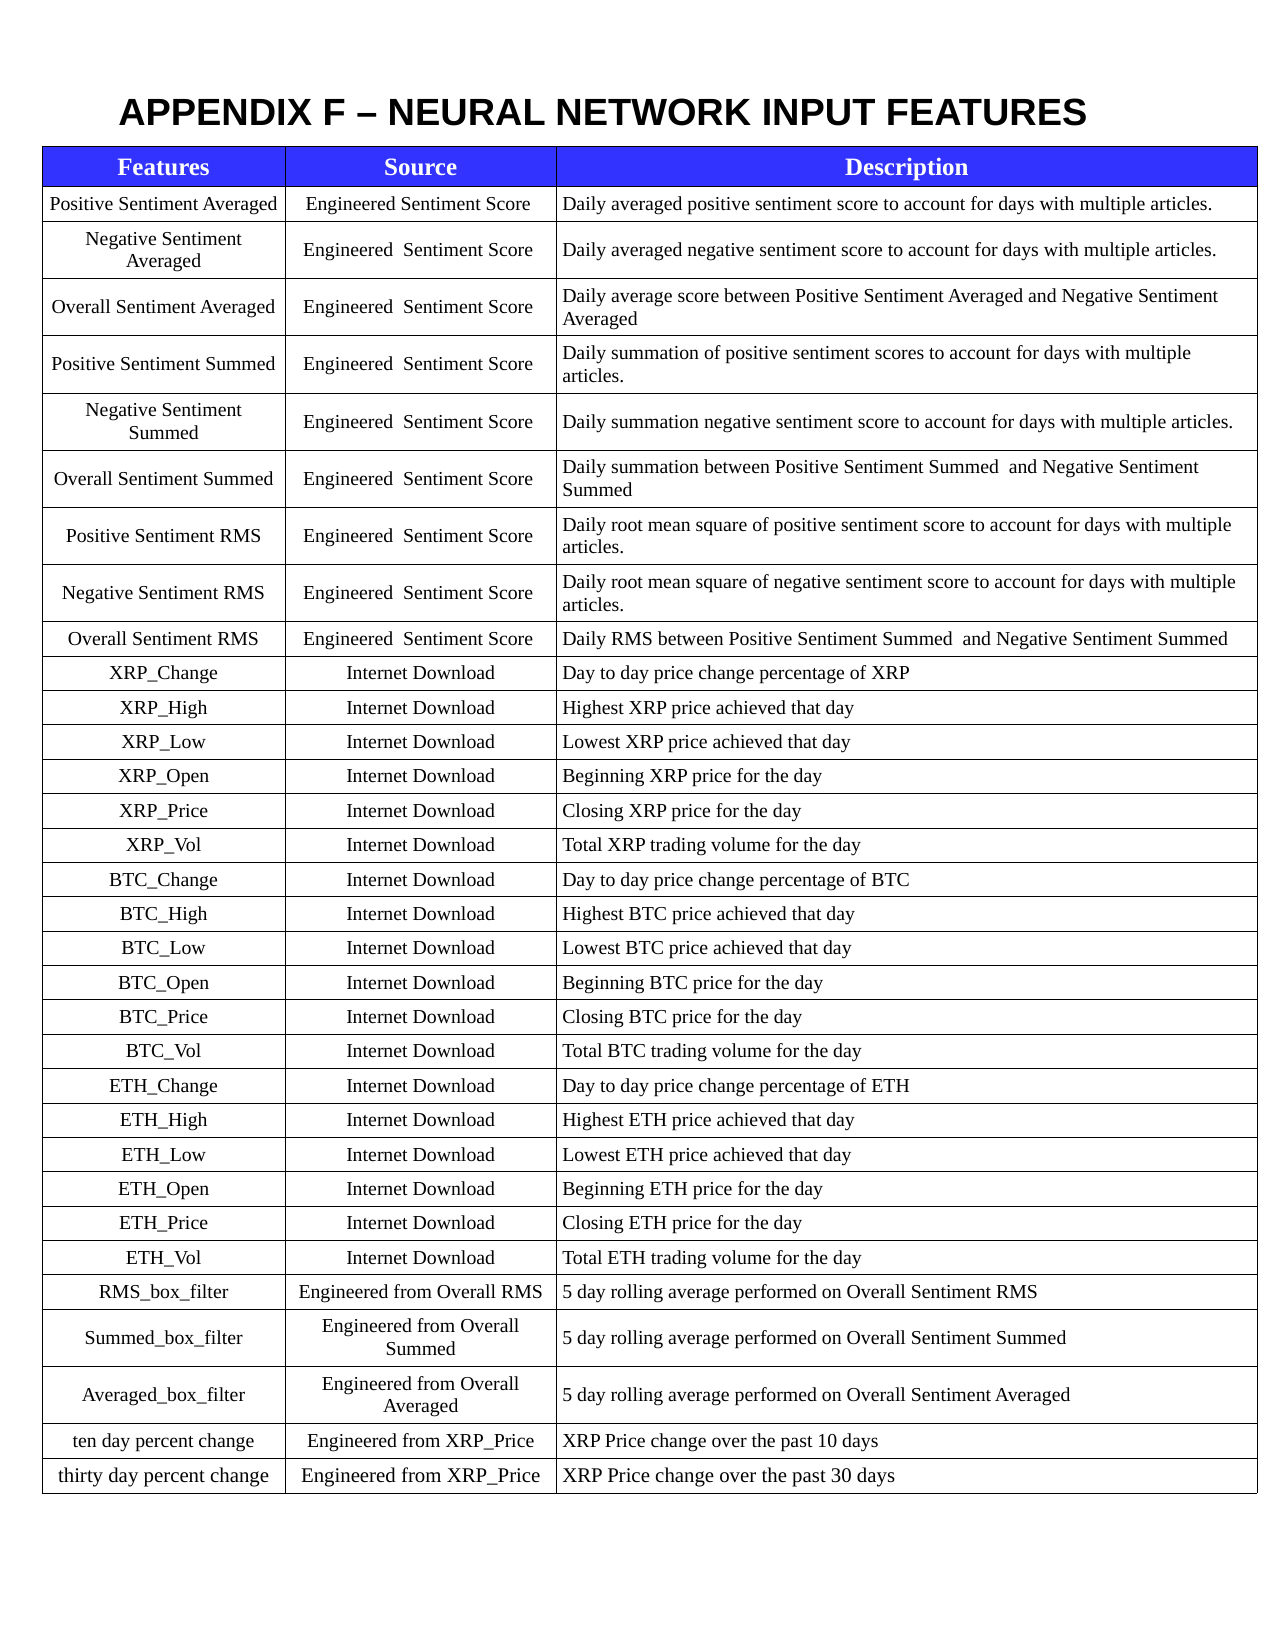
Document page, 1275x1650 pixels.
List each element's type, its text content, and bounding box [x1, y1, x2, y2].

table_cell BTC_Price [43, 1000, 285, 1034]
table_cell Internet Download [286, 829, 556, 862]
table_cell XRP_Price [43, 794, 285, 827]
table_cell XRP_Change [43, 657, 285, 690]
table_cell Engineered Sentiment Score [286, 508, 556, 564]
table_cell Positive Sentiment Summed [43, 336, 285, 392]
table_cell Beginning BTC price for the day [557, 966, 1257, 999]
table_cell Highest XRP price achieved that day [557, 691, 1257, 724]
table_cell Lowest ETH price achieved that day [557, 1138, 1257, 1171]
table_cell Engineered from XRP_Price [286, 1459, 556, 1493]
table_cell Daily RMS between Positive Sentiment Summed and Negative Sentiment Summed [557, 622, 1257, 656]
table_cell BTC_Change [43, 863, 285, 896]
table_cell Closing XRP price for the day [557, 794, 1257, 827]
table_cell ETH_Change [43, 1069, 285, 1102]
table_cell BTC_High [43, 897, 285, 931]
table_cell Engineered Sentiment Score [286, 187, 556, 221]
table_cell ETH_Low [43, 1138, 285, 1171]
table_cell Engineered from Overall RMS [286, 1275, 556, 1309]
table_cell Positive Sentiment Averaged [43, 187, 285, 221]
table_cell BTC_Vol [43, 1035, 285, 1068]
table_cell Beginning XRP price for the day [557, 760, 1257, 793]
table_cell Beginning ETH price for the day [557, 1172, 1257, 1206]
table_cell Engineered Sentiment Score [286, 222, 556, 278]
table_cell Positive Sentiment RMS [43, 508, 285, 564]
table_cell Day to day price change percentage of ETH [557, 1069, 1257, 1102]
table_cell ETH_Price [43, 1207, 285, 1240]
table_cell Daily summation between Positive Sentiment Summed and Negative Sentiment Summed [557, 451, 1257, 507]
table_cell Day to day price change percentage of BTC [557, 863, 1257, 896]
table_cell Total XRP trading volume for the day [557, 829, 1257, 862]
table_cell Negative Sentiment Summed [43, 394, 285, 449]
table_cell ten day percent change [43, 1424, 285, 1457]
subtitle APPENDIX F – NEURAL NETWORK INPUT FEATURES [118, 90, 1157, 134]
table_cell Internet Download [286, 932, 556, 965]
table_cell Summed_box_filter [43, 1310, 285, 1366]
table_cell Total BTC trading volume for the day [557, 1035, 1257, 1068]
table_cell Engineered Sentiment Score [286, 394, 556, 449]
table_cell Day to day price change percentage of XRP [557, 657, 1257, 690]
table_cell Highest ETH price achieved that day [557, 1104, 1257, 1137]
table_header Description [557, 147, 1257, 186]
table_cell Internet Download [286, 1035, 556, 1068]
table_cell 5 day rolling average performed on Overall Sentiment Summed [557, 1310, 1257, 1366]
table_cell Closing BTC price for the day [557, 1000, 1257, 1034]
table_cell ETH_Vol [43, 1241, 285, 1274]
table_cell Engineered from Overall Averaged [286, 1367, 556, 1423]
table_cell Internet Download [286, 1172, 556, 1206]
table_cell 5 day rolling average performed on Overall Sentiment Averaged [557, 1367, 1257, 1423]
table_cell XRP Price change over the past 10 days [557, 1424, 1257, 1457]
table_cell ETH_Open [43, 1172, 285, 1206]
table_cell Total ETH trading volume for the day [557, 1241, 1257, 1274]
table_cell thirty day percent change [43, 1459, 285, 1493]
table_cell ETH_High [43, 1104, 285, 1137]
table_cell Internet Download [286, 760, 556, 793]
table_cell Daily summation negative sentiment score to account for days with multiple articles. [557, 394, 1257, 449]
table_cell Internet Download [286, 1000, 556, 1034]
table_cell XRP_Open [43, 760, 285, 793]
table_cell XRP Price change over the past 30 days [557, 1459, 1257, 1493]
table_cell Internet Download [286, 1207, 556, 1240]
table_cell Engineered Sentiment Score [286, 565, 556, 621]
table_cell Engineered Sentiment Score [286, 622, 556, 656]
table_cell Negative Sentiment RMS [43, 565, 285, 621]
table_cell XRP_Vol [43, 829, 285, 862]
table_cell Internet Download [286, 1241, 556, 1274]
table_cell Closing ETH price for the day [557, 1207, 1257, 1240]
table_cell Lowest XRP price achieved that day [557, 725, 1257, 759]
table_cell Daily averaged negative sentiment score to account for days with multiple articles. [557, 222, 1257, 278]
table_cell Internet Download [286, 657, 556, 690]
table_cell Daily root mean square of negative sentiment score to account for days with multiple articles. [557, 565, 1257, 621]
table_cell Overall Sentiment Averaged [43, 279, 285, 335]
table_cell Overall Sentiment RMS [43, 622, 285, 656]
table_cell BTC_Open [43, 966, 285, 999]
table_cell Lowest BTC price achieved that day [557, 932, 1257, 965]
table_cell Daily root mean square of positive sentiment score to account for days with multiple articles. [557, 508, 1257, 564]
table_cell Engineered Sentiment Score [286, 451, 556, 507]
table_cell RMS_box_filter [43, 1275, 285, 1309]
table_cell Daily summation of positive sentiment scores to account for days with multiple articles. [557, 336, 1257, 392]
table_cell Highest BTC price achieved that day [557, 897, 1257, 931]
table_cell Negative Sentiment Averaged [43, 222, 285, 278]
table_header Source [286, 147, 556, 186]
table_cell Internet Download [286, 1069, 556, 1102]
table_cell Internet Download [286, 1138, 556, 1171]
table_cell Engineered Sentiment Score [286, 279, 556, 335]
table_cell Engineered Sentiment Score [286, 336, 556, 392]
table_cell Internet Download [286, 897, 556, 931]
table_cell Internet Download [286, 725, 556, 759]
table_cell Daily averaged positive sentiment score to account for days with multiple articles. [557, 187, 1257, 221]
table_cell Engineered from XRP_Price [286, 1424, 556, 1457]
table_cell XRP_High [43, 691, 285, 724]
table_cell Internet Download [286, 794, 556, 827]
table_cell Internet Download [286, 966, 556, 999]
table_cell Averaged_box_filter [43, 1367, 285, 1423]
table_cell Engineered from Overall Summed [286, 1310, 556, 1366]
table_cell Internet Download [286, 863, 556, 896]
table_cell XRP_Low [43, 725, 285, 759]
table_cell 5 day rolling average performed on Overall Sentiment RMS [557, 1275, 1257, 1309]
table_cell BTC_Low [43, 932, 285, 965]
table_cell Overall Sentiment Summed [43, 451, 285, 507]
table_cell Internet Download [286, 691, 556, 724]
table_header Features [43, 147, 285, 186]
table_cell Internet Download [286, 1104, 556, 1137]
table_cell Daily average score between Positive Sentiment Averaged and Negative Sentiment Averaged [557, 279, 1257, 335]
